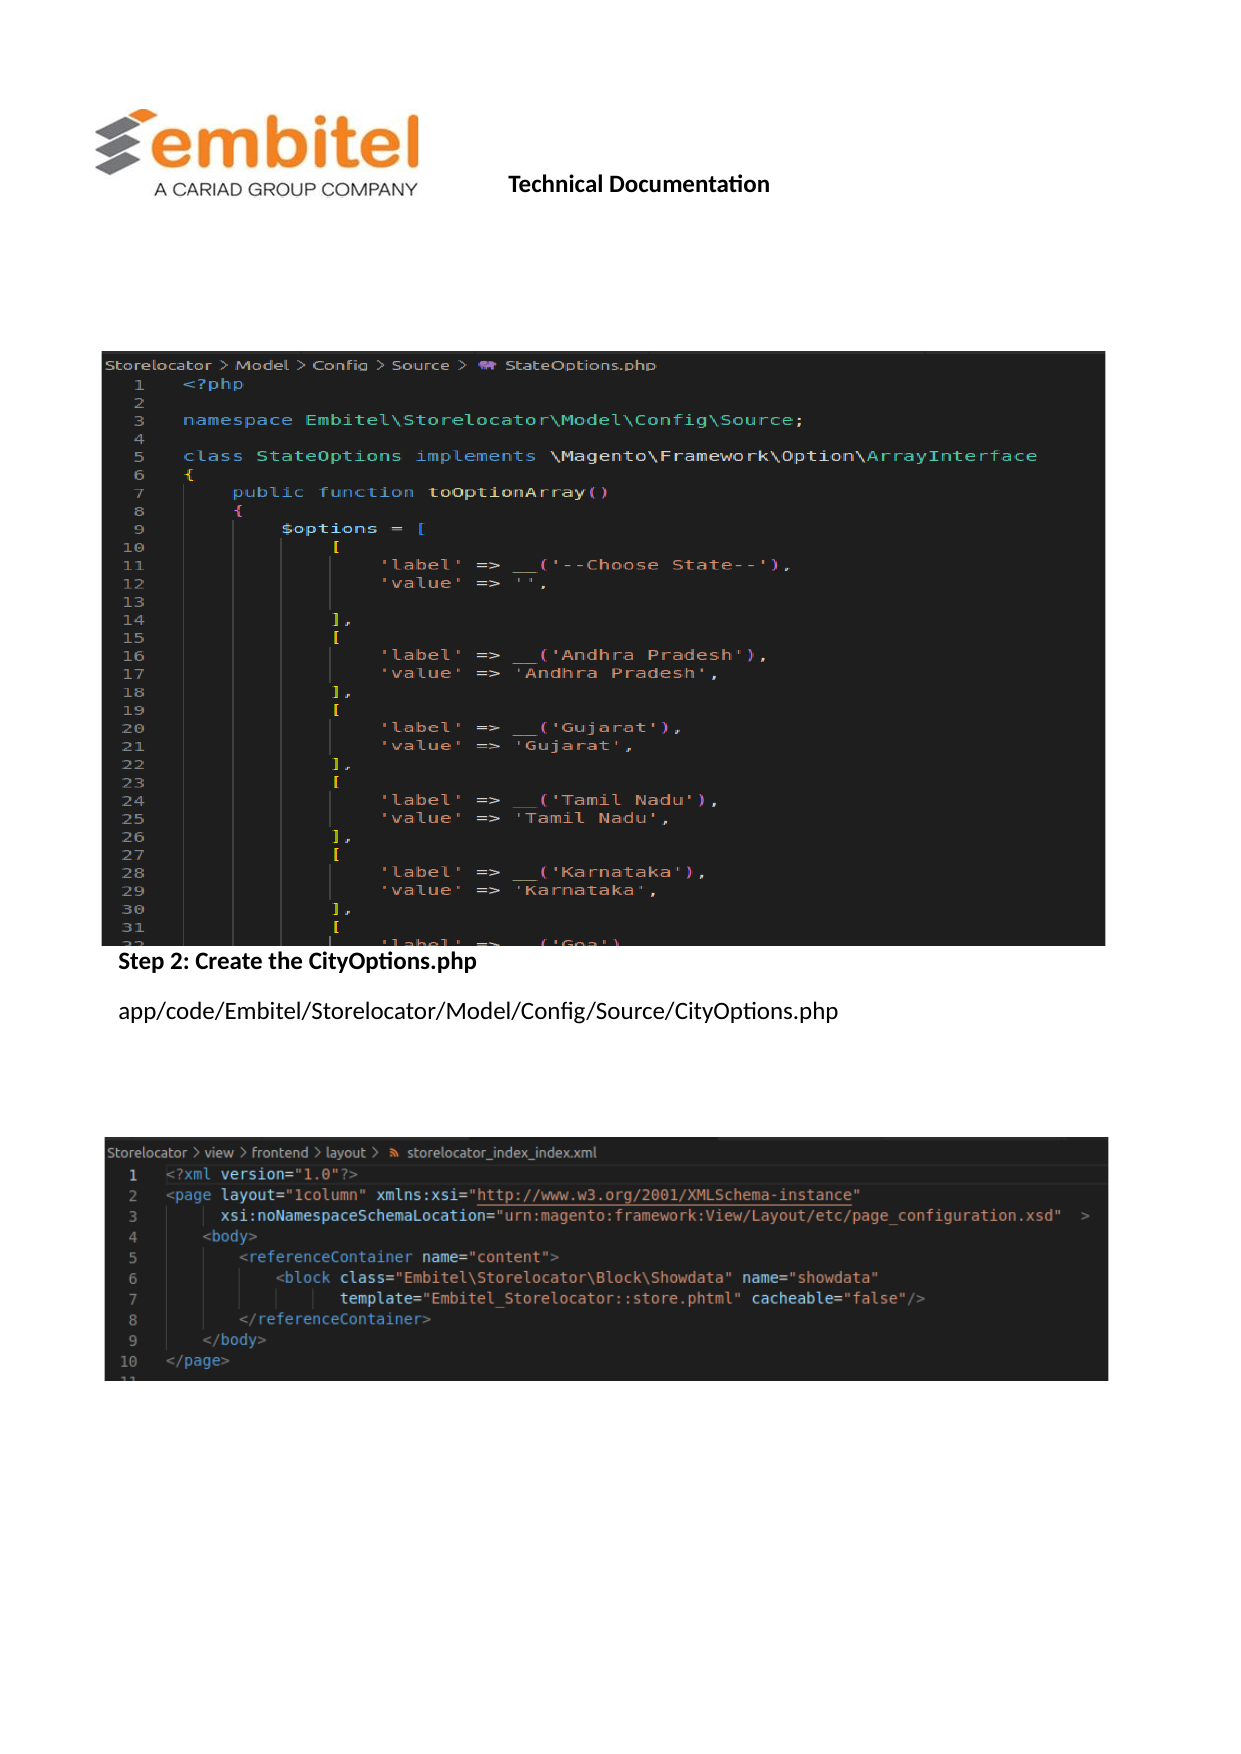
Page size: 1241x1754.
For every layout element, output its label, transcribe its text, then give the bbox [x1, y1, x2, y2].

text Step 2: Create the CityOptions.php [118, 862, 1122, 976]
picture [95, 109, 419, 198]
text Technical Documentation [419, 168, 1122, 198]
text app/code/Embitel/Storelocator/Model/Config/Source/CityOptions.php [118, 995, 1122, 1025]
picture [104, 1137, 1109, 1381]
picture [101, 351, 1106, 946]
